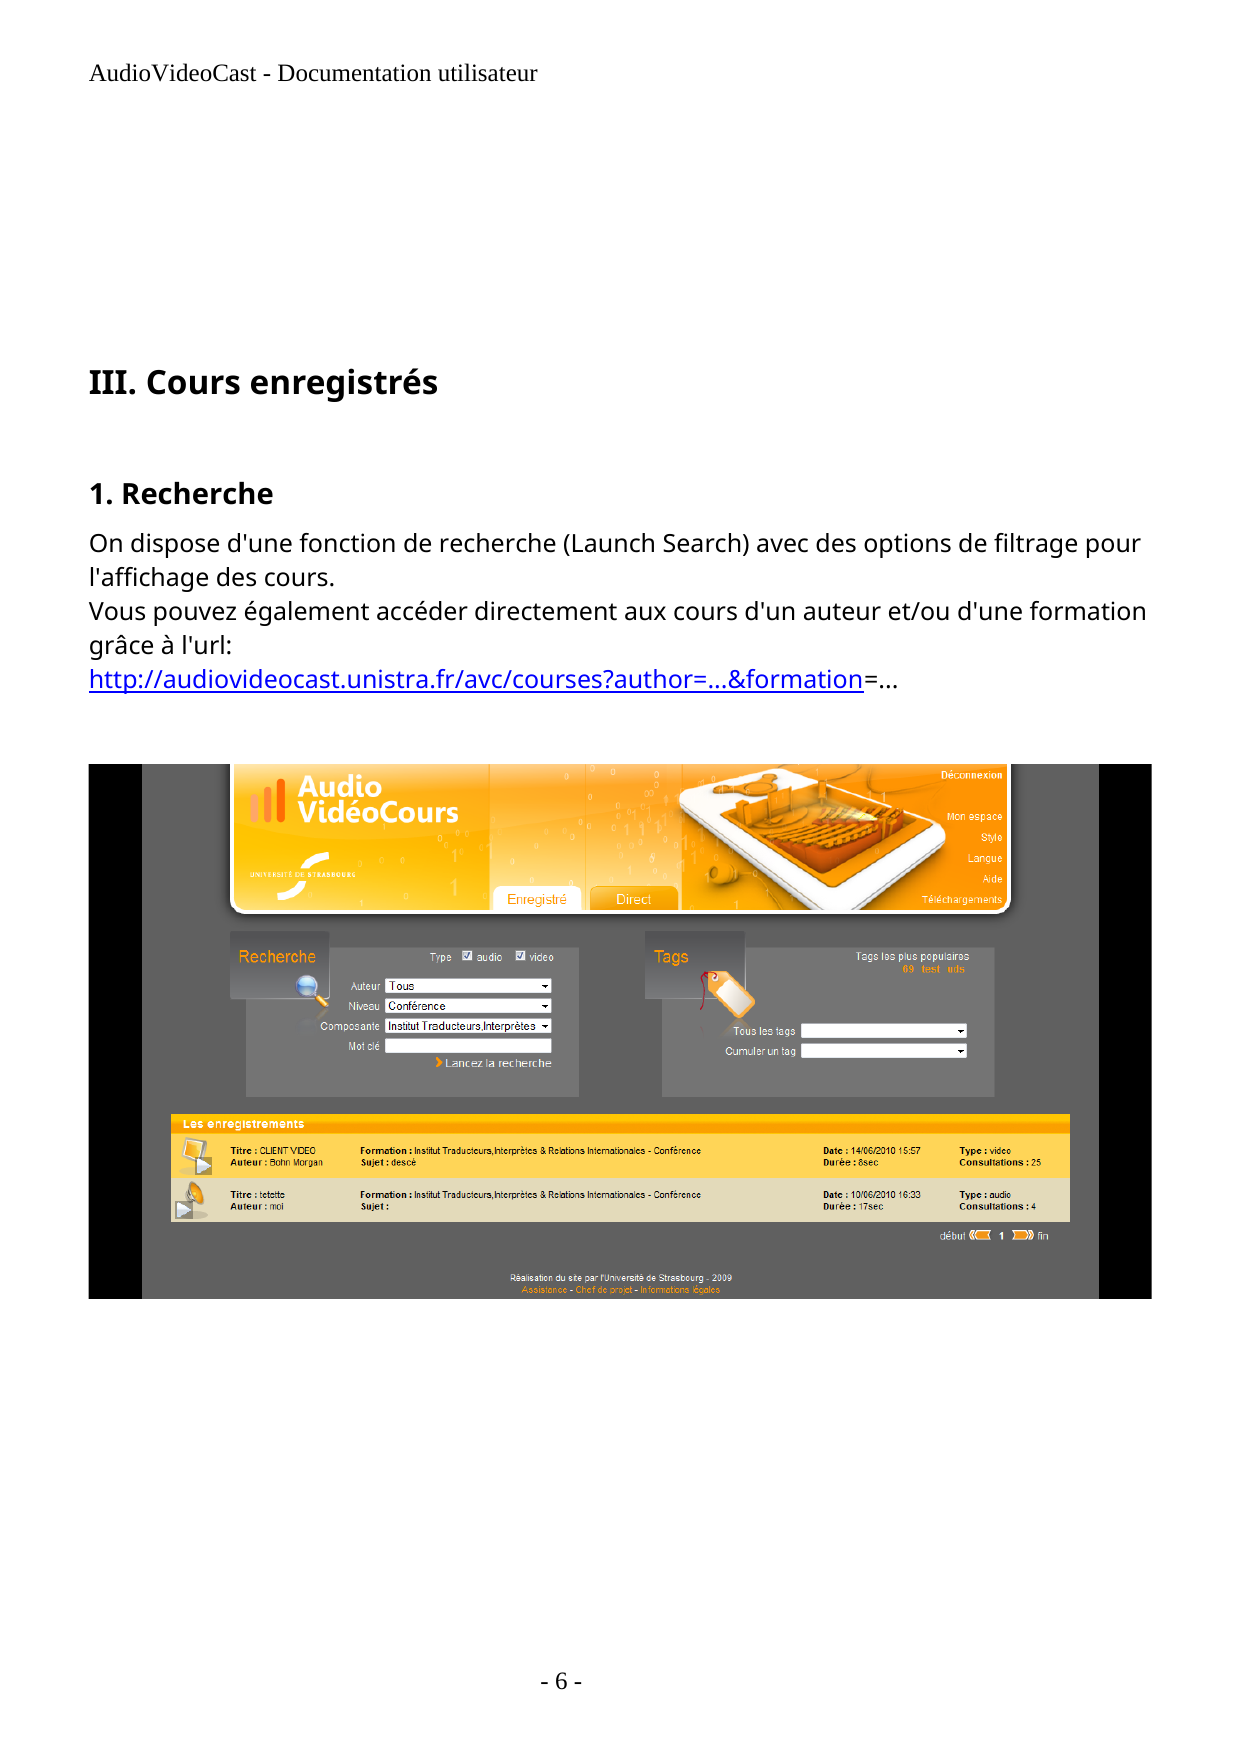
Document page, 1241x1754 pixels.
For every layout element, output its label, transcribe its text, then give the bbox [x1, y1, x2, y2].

picture [88, 764, 1152, 1299]
text http://audiovideocast.unistra.fr/avc/courses?author=...&formation=... [88, 662, 1152, 696]
subtitle 1. Recherche [88, 474, 1152, 513]
text Vous pouvez également accéder directement aux cours d'un auteur et/ou d'une formation grâce à l'url: [88, 594, 1152, 662]
text On dispose d'une fonction de recherche (Launch Search) avec des options de filtrage pour l'affichage des cours. [88, 526, 1152, 594]
subtitle III. Cours enregistrés [88, 359, 1152, 404]
